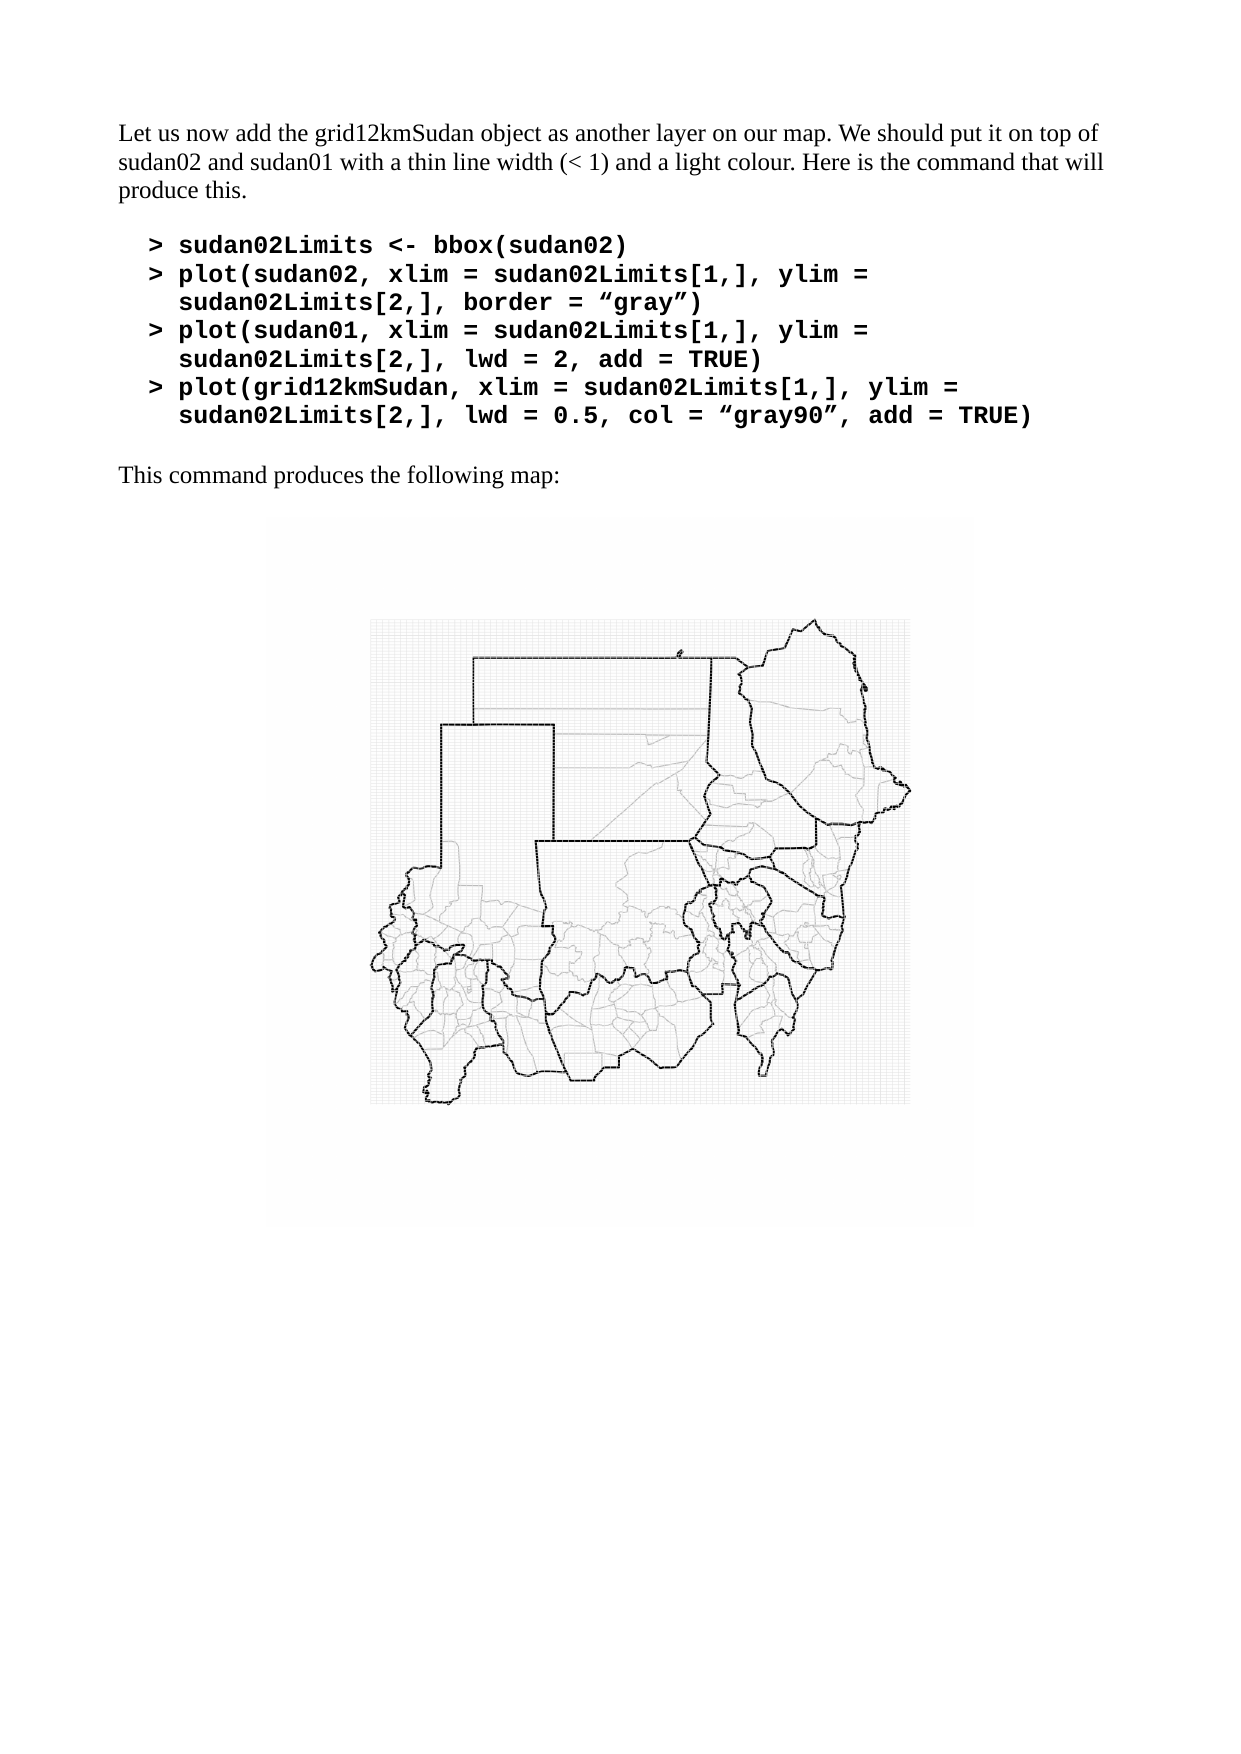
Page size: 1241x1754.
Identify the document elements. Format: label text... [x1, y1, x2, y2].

picture [265, 517, 975, 1227]
text sudan02Limits[2,], lwd = 0.5, col = “gray90”, add = TRUE) [118, 403, 1122, 431]
text > plot(sudan02, xlim = sudan02Limits[1,], ylim = [118, 261, 1122, 290]
text > plot(sudan01, xlim = sudan02Limits[1,], ylim = [118, 318, 1122, 346]
text > sudan02Limits <- bbox(sudan02) [118, 233, 1122, 261]
text This command produces the following map: [118, 460, 1122, 489]
text sudan02Limits[2,], lwd = 2, add = TRUE) [118, 346, 1122, 375]
text sudan02Limits[2,], border = “gray”) [118, 290, 1122, 318]
text Let us now add the grid12kmSudan object as another layer on our map. We should put it on top of sudan02 and sudan01 with a thin line width (< 1) and a light colour. Here is the command that will produce this. [118, 118, 1122, 204]
text > plot(grid12kmSudan, xlim = sudan02Limits[1,], ylim = [118, 375, 1122, 403]
